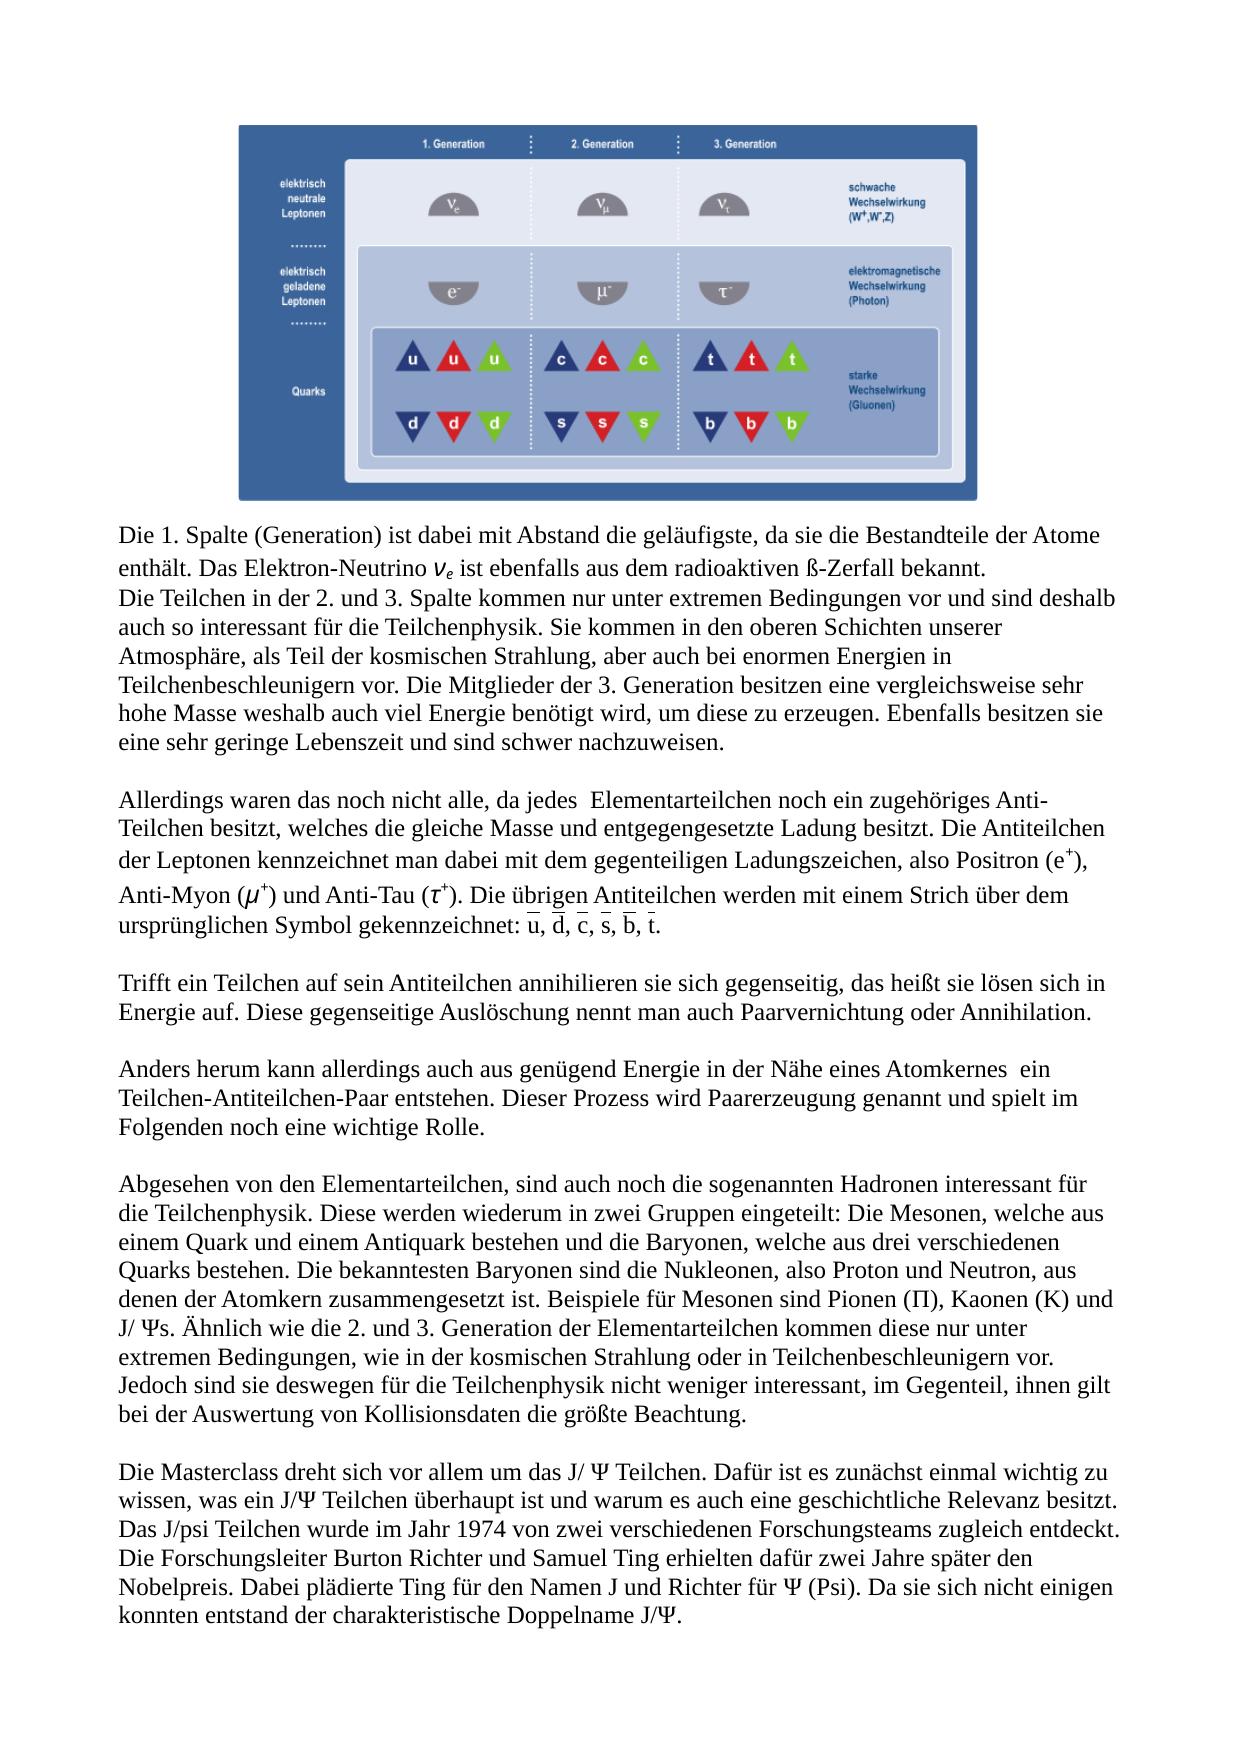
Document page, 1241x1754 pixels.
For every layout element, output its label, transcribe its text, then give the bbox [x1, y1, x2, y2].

text Die 1. Spalte (Generation) ist dabei mit Abstand die geläufigste, da sie die Bestandteile der Atome enthält. Das Elektron-Neutrino νe ist ebenfalls aus dem radioaktiven ß-Zerfall bekannt. [118, 521, 1122, 583]
picture [238, 125, 978, 501]
text Das J/psi Teilchen wurde im Jahr 1974 von zwei verschiedenen Forschungsteams zugleich entdeckt. Die Forschungsleiter Burton Richter und Samuel Ting erhielten dafür zwei Jahre später den Nobelpreis. Dabei plädierte Ting für den Namen J und Richter für Ψ (Psi). Da sie sich nicht einigen konnten entstand der charakteristische Doppelname J/Ψ. [118, 1514, 1122, 1629]
text Trifft ein Teilchen auf sein Antiteilchen annihilieren sie sich gegenseitig, das heißt sie lösen sich in Energie auf. Diese gegenseitige Auslöschung nennt man auch Paarvernichtung oder Annihilation. [118, 968, 1122, 1025]
text Allerdings waren das noch nicht alle, da jedes Elementarteilchen noch ein zugehöriges Anti-Teilchen besitzt, welches die gleiche Masse und entgegengesetzte Ladung besitzt. Die Antiteilchen der Leptonen kennzeichnet man dabei mit dem gegenteiligen Ladungszeichen, also Positron (e+), Anti-Myon (μ+) und Anti-Tau (τ+). Die übrigen Antiteilchen werden mit einem Strich über dem ursprünglichen Symbol gekennzeichnet: u, d, c, s, b, t. [118, 785, 1122, 939]
text Die Masterclass dreht sich vor allem um das J/ Ψ Teilchen. Dafür ist es zunächst einmal wichtig zu wissen, was ein J/Ψ Teilchen überhaupt ist und warum es auch eine geschichtliche Relevanz besitzt. [118, 1457, 1122, 1514]
text Anders herum kann allerdings auch aus genügend Energie in der Nähe eines Atomkernes ein Teilchen-Antiteilchen-Paar entstehen. Dieser Prozess wird Paarerzeugung genannt und spielt im Folgenden noch eine wichtige Rolle. [118, 1054, 1122, 1140]
text Die Teilchen in der 2. und 3. Spalte kommen nur unter extremen Bedingungen vor und sind deshalb auch so interessant für die Teilchenphysik. Sie kommen in den oberen Schichten unserer Atmosphäre, als Teil der kosmischen Strahlung, aber auch bei enormen Energien in Teilchenbeschleunigern vor. Die Mitglieder der 3. Generation besitzen eine vergleichsweise sehr hohe Masse weshalb auch viel Energie benötigt wird, um diese zu erzeugen. Ebenfalls besitzen sie eine sehr geringe Lebenszeit und sind schwer nachzuweisen. [118, 583, 1122, 756]
text Abgesehen von den Elementarteilchen, sind auch noch die sogenannten Hadronen interessant für die Teilchenphysik. Diese werden wiederum in zwei Gruppen eingeteilt: Die Mesonen, welche aus einem Quark und einem Antiquark bestehen und die Baryonen, welche aus drei verschiedenen Quarks bestehen. Die bekanntesten Baryonen sind die Nukleonen, also Proton und Neutron, aus denen der Atomkern zusammengesetzt ist. Beispiele für Mesonen sind Pionen (Π), Kaonen (K) und J/ Ψs. Ähnlich wie die 2. und 3. Generation der Elementarteilchen kommen diese nur unter extremen Bedingungen, wie in der kosmischen Strahlung oder in Teilchenbeschleunigern vor. Jedoch sind sie deswegen für die Teilchenphysik nicht weniger interessant, im Gegenteil, ihnen gilt bei der Auswertung von Kollisionsdaten die größte Beachtung. [118, 1169, 1122, 1428]
